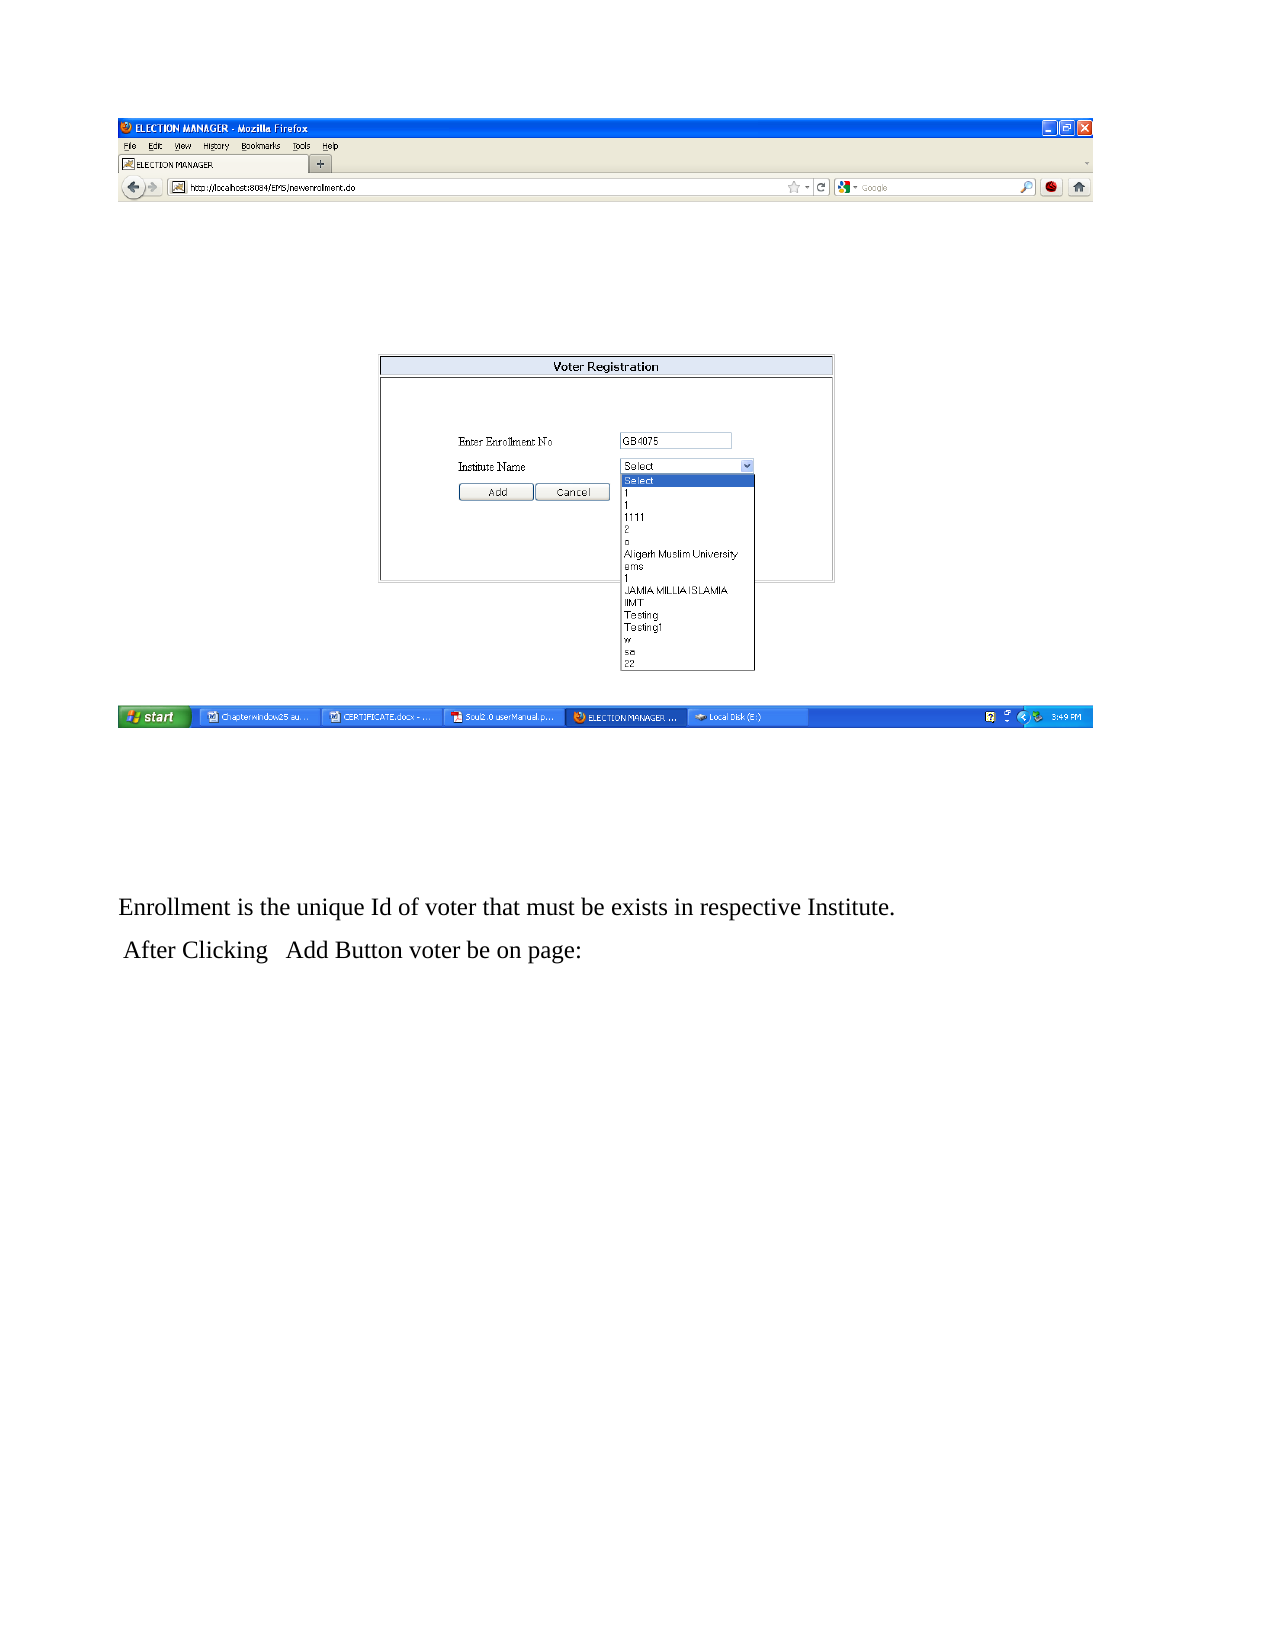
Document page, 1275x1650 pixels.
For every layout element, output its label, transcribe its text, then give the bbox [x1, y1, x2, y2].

picture [118, 118, 1093, 728]
text After Clicking Add Button voter be on page: [118, 935, 1157, 964]
text Enrollment is the unique Id of voter that must be exists in respective Institute. [118, 892, 1157, 921]
